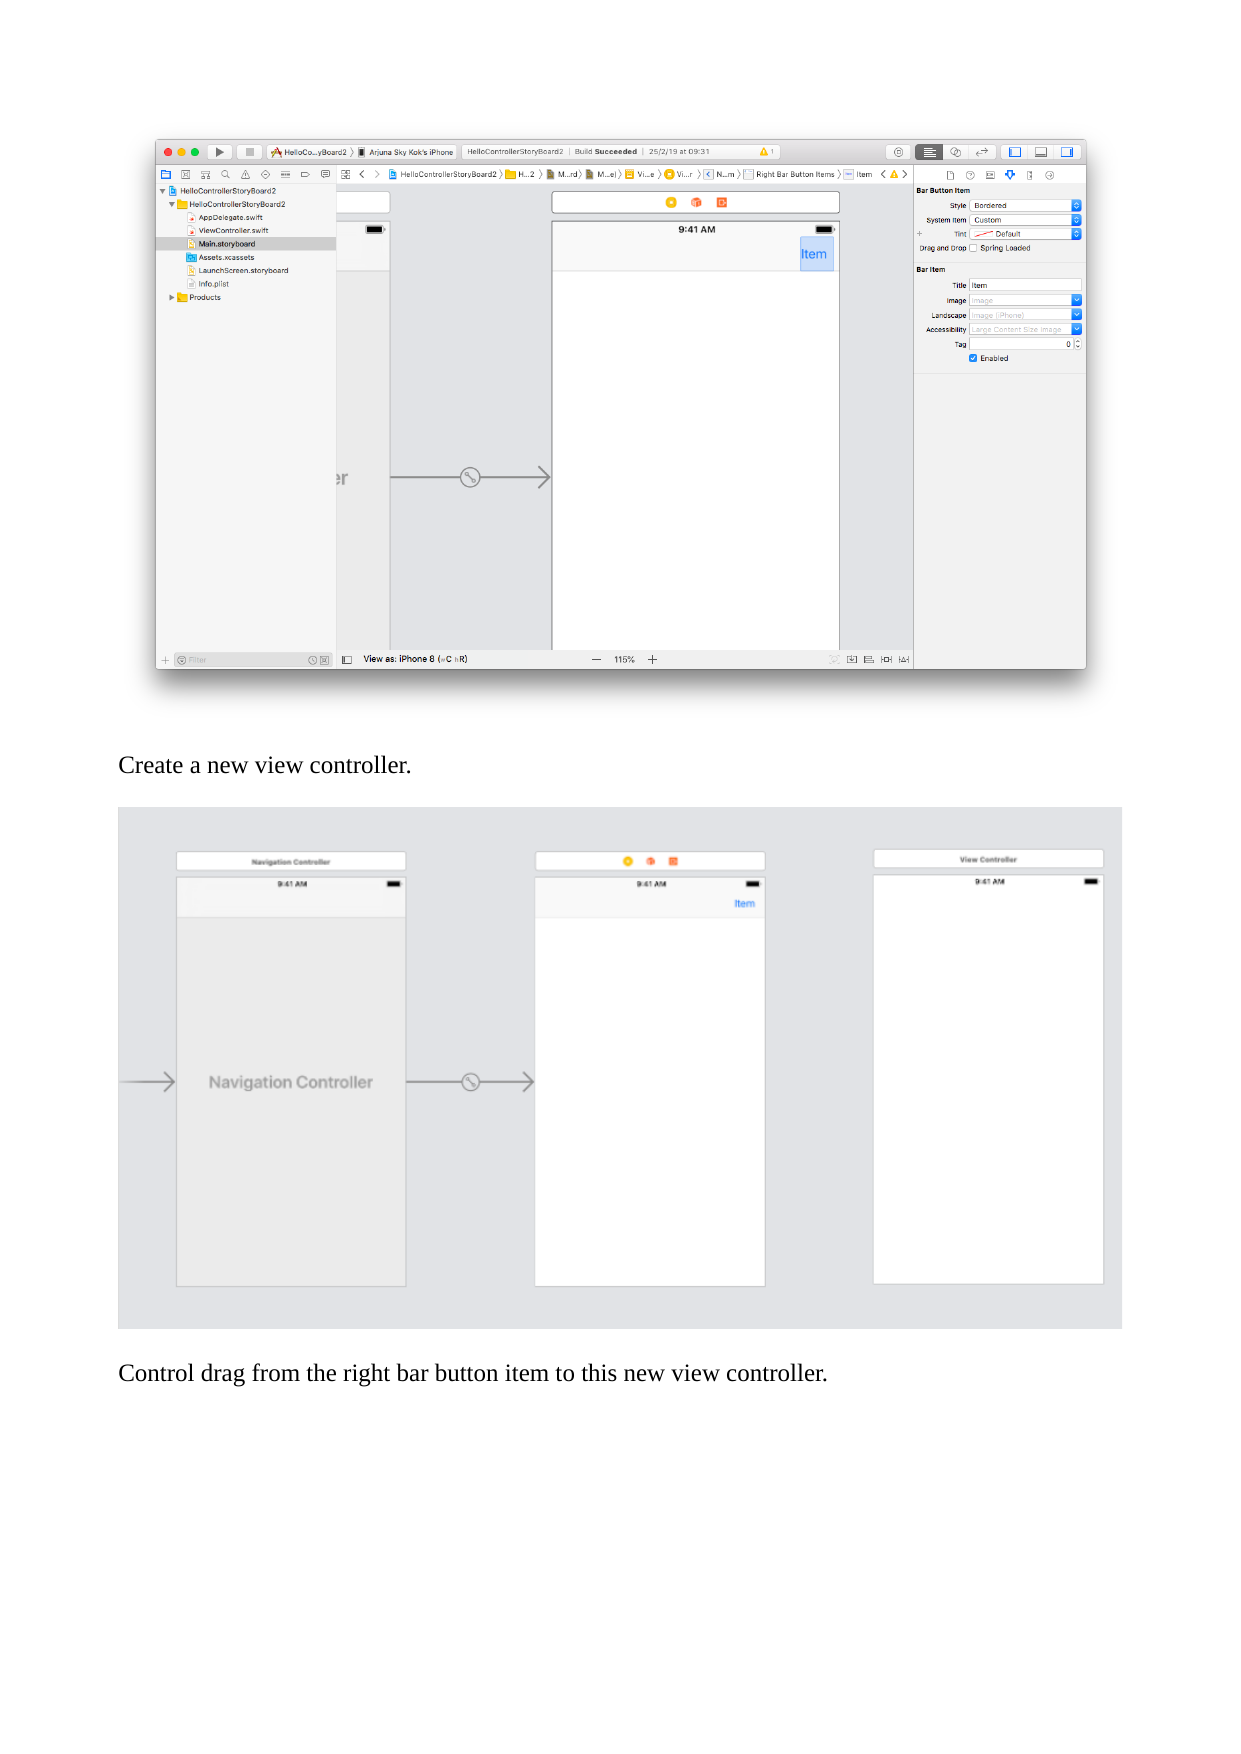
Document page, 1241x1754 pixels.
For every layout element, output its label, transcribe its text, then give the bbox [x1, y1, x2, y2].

picture [118, 118, 1123, 722]
text Control drag from the right bar button item to this new view controller. [118, 1358, 1122, 1386]
text Create a new view controller. [118, 750, 1122, 779]
picture [118, 807, 1123, 1329]
